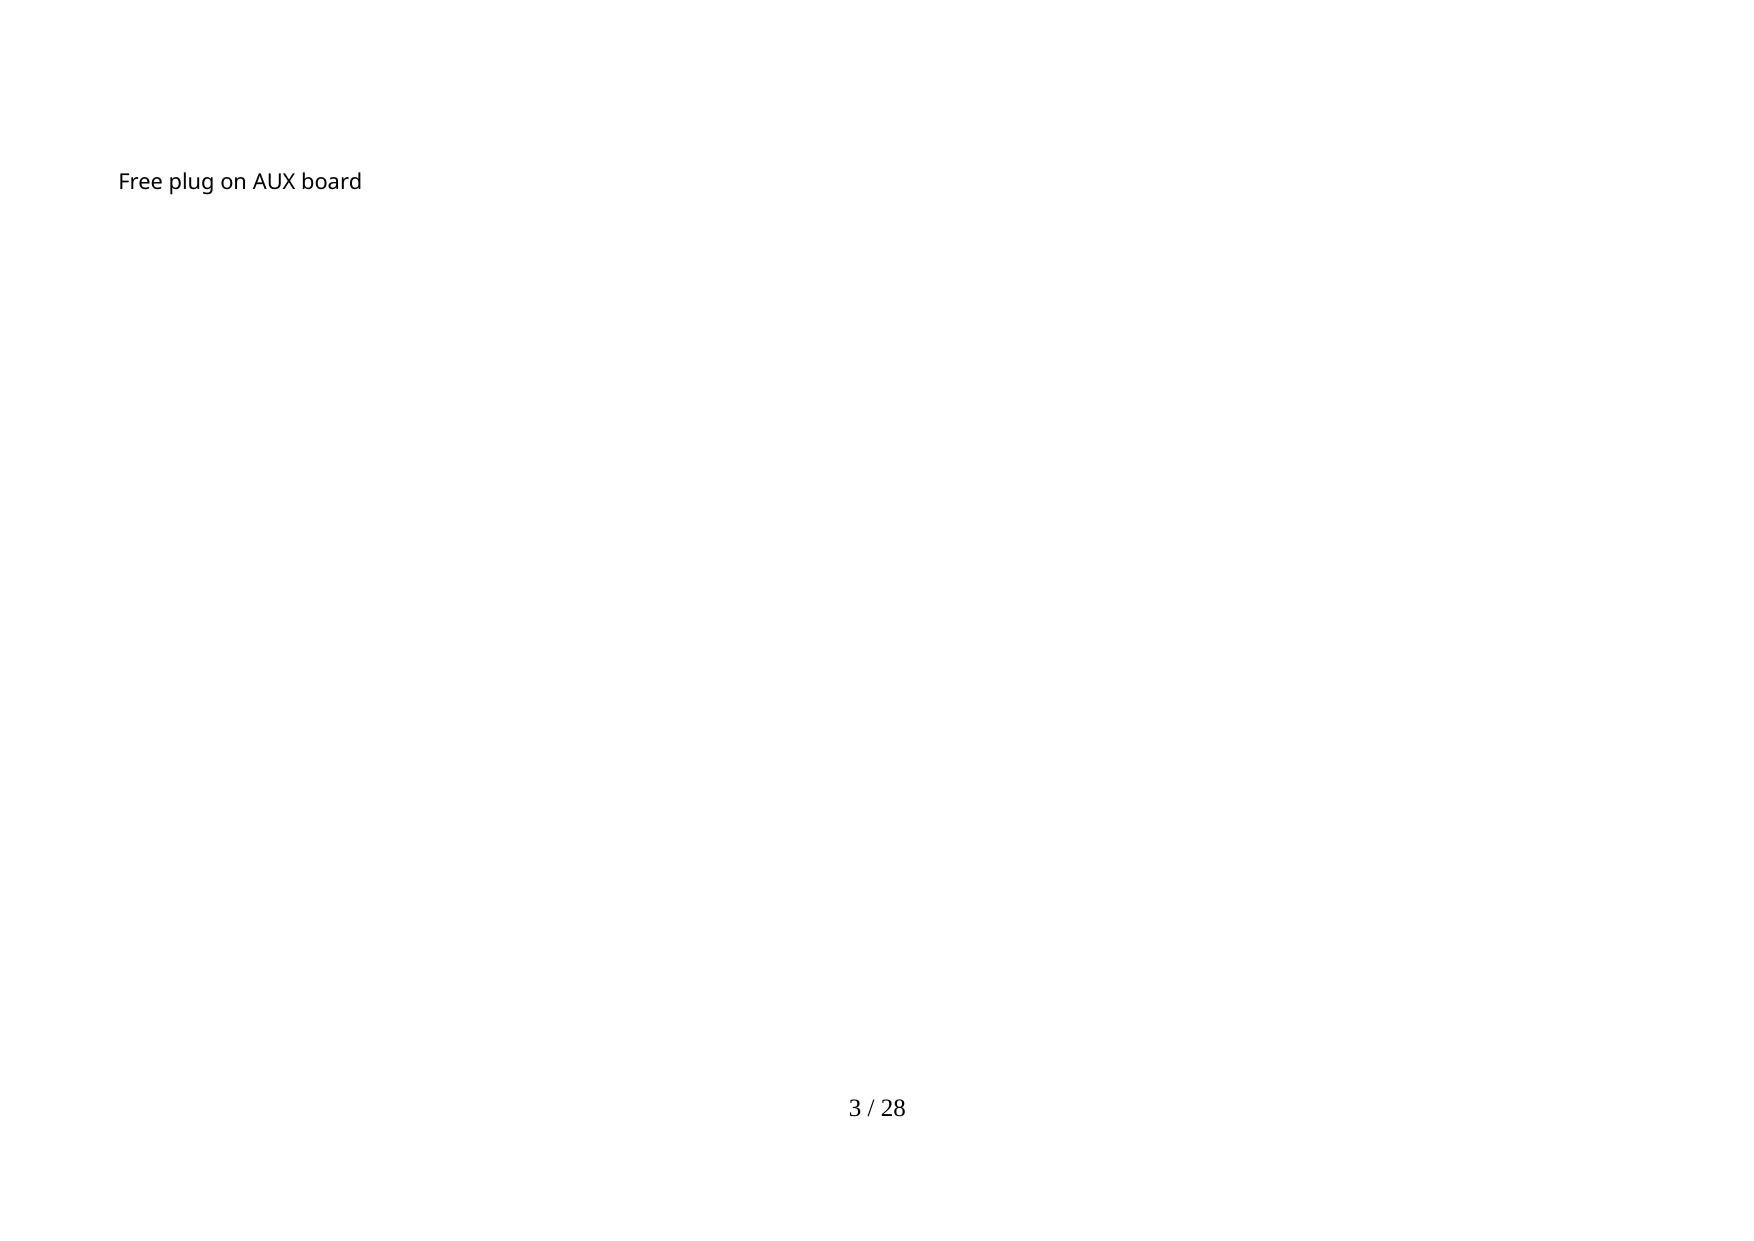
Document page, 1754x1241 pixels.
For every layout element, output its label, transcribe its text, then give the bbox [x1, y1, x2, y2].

text Free plug on AUX board [118, 166, 1636, 196]
